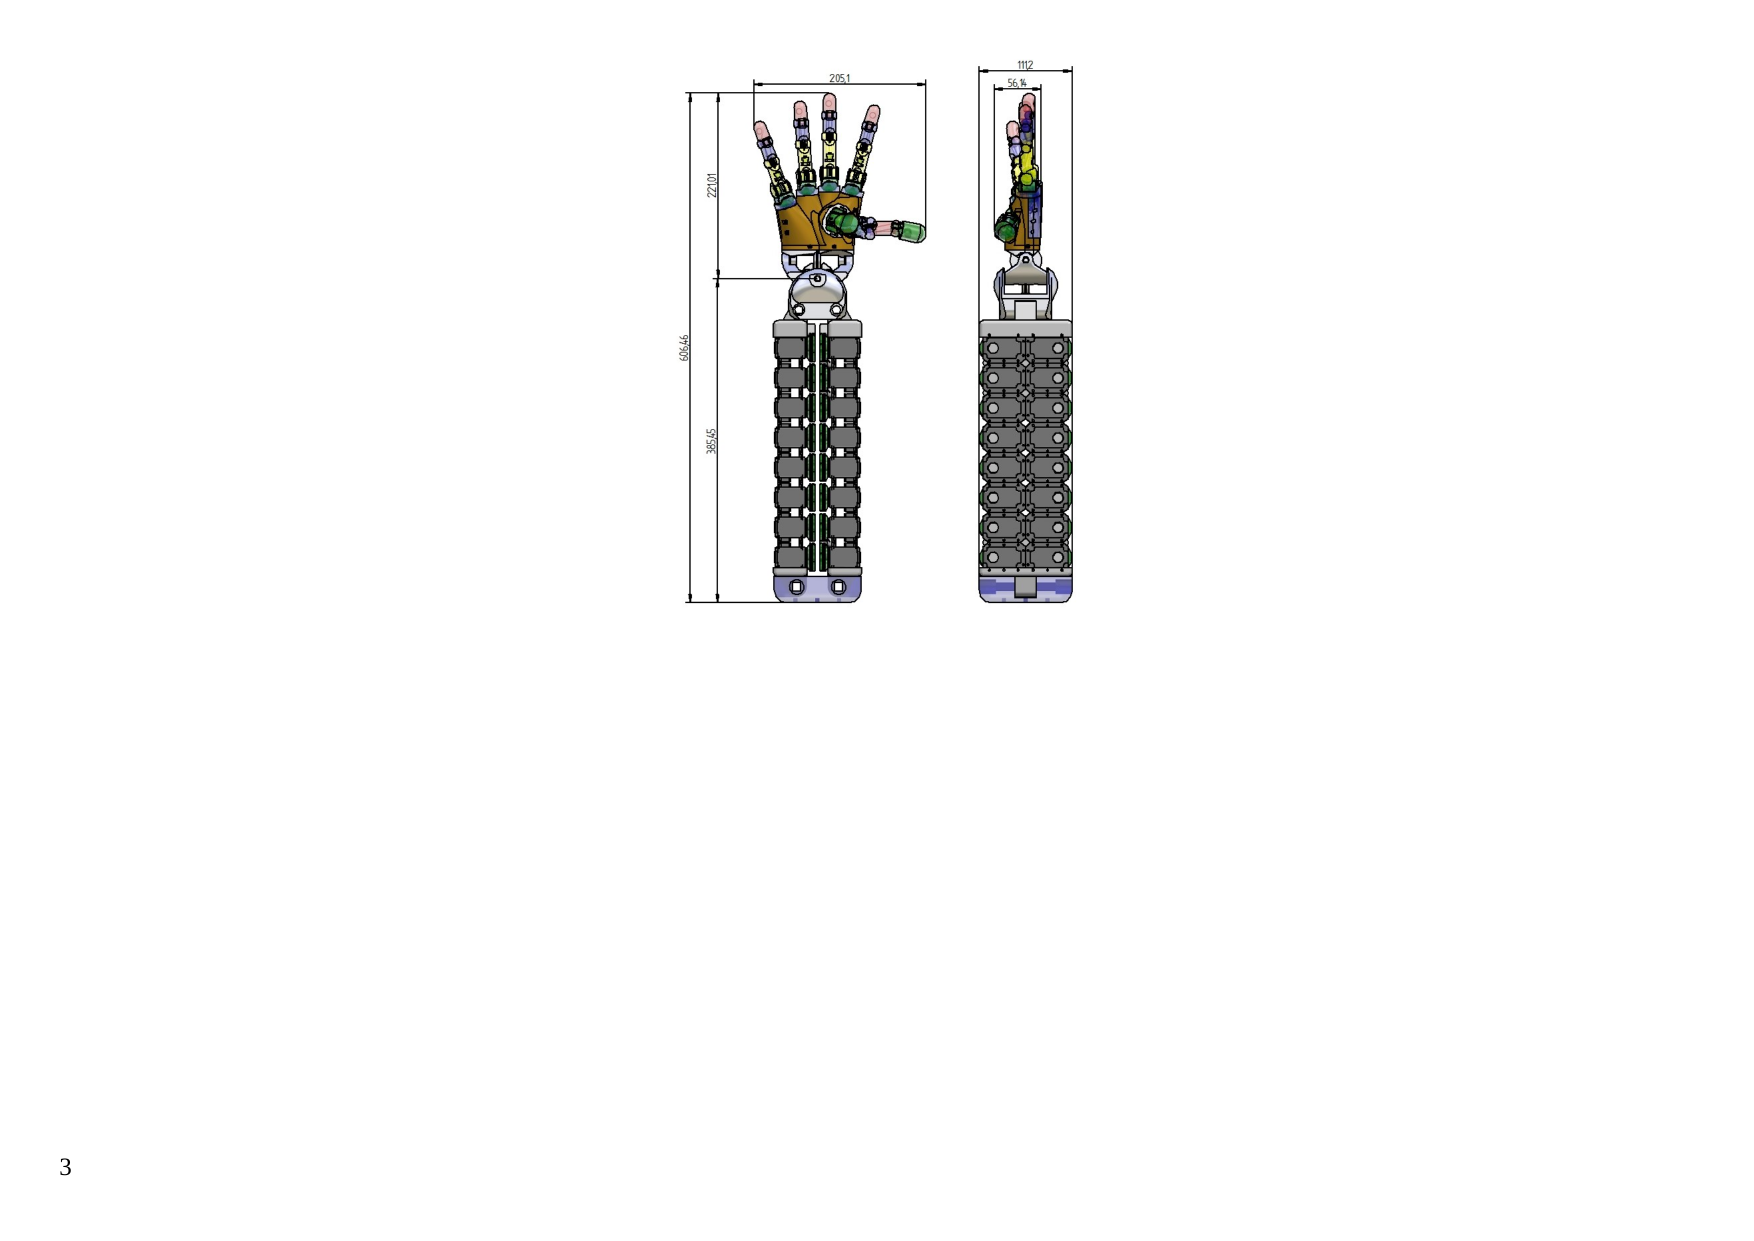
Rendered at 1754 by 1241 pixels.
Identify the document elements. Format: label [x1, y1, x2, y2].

picture [639, 59, 1118, 610]
